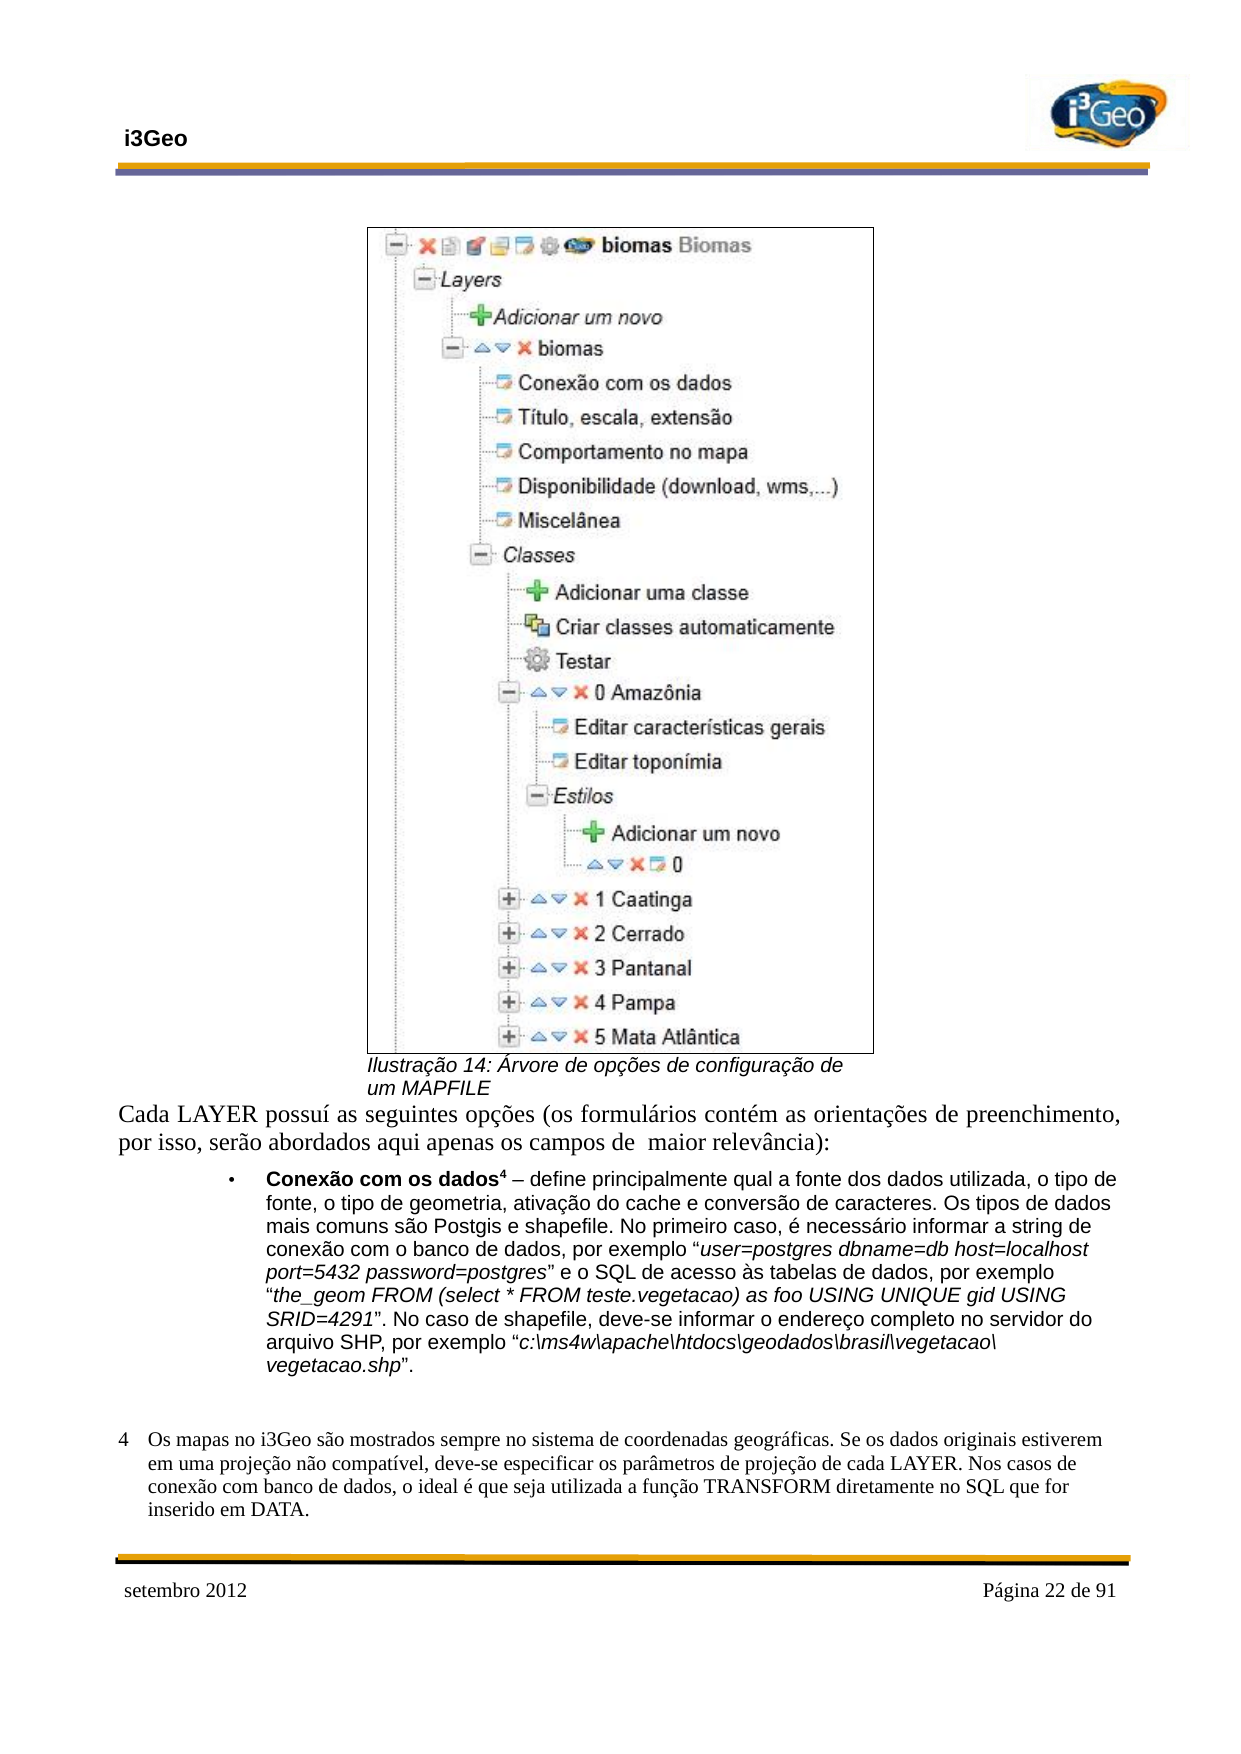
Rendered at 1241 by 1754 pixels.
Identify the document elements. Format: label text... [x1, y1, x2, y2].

picture [368, 228, 873, 1053]
picture [1025, 74, 1191, 151]
text Cada LAYER possuí as seguintes opções (os formulários contém as orientações de preenchimento, por isso, serão abordados aqui apenas os campos de maior relevância): [118, 214, 1122, 1155]
list Os mapas no i3Geo são mostrados sempre no sistema de coordenadas geográficas. Se os dados originais estiverem em uma projeção não compatível, deve-se especificar os parâmetros de projeção de cada LAYER. Nos casos de conexão com banco de dados, o ideal é que seja utilizada a função TRANSFORM diretamente no SQL que for inserido em DATA. [118, 1428, 1122, 1521]
list Conexão com os dados – define principalmente qual a fonte dos dados utilizada, o tipo de fonte, o tipo de geometria, ativação do cache e conversão de caracteres. Os tipos de dados mais comuns são Postgis e shapefile. No primeiro caso, é necessário informar a string de conexão com o banco de dados, por exemplo “user=postgres dbname=db host=localhost port=5432 password=postgres” e o SQL de acesso às tabelas de dados, por exemplo “the_geom FROM (select * FROM teste.vegetacao) as foo USING UNIQUE gid USING SRID=4291”. No caso de shapefile, deve-se informar o endereço completo no servidor do arquivo SHP, por exemplo “c:\ms4w\apache\htdocs\geodados\brasil\vegetacao\vegetacao.shp”. [228, 1168, 1122, 1377]
text Ilustração 14: Árvore de opções de configuração de um MAPFILE [367, 1054, 873, 1100]
